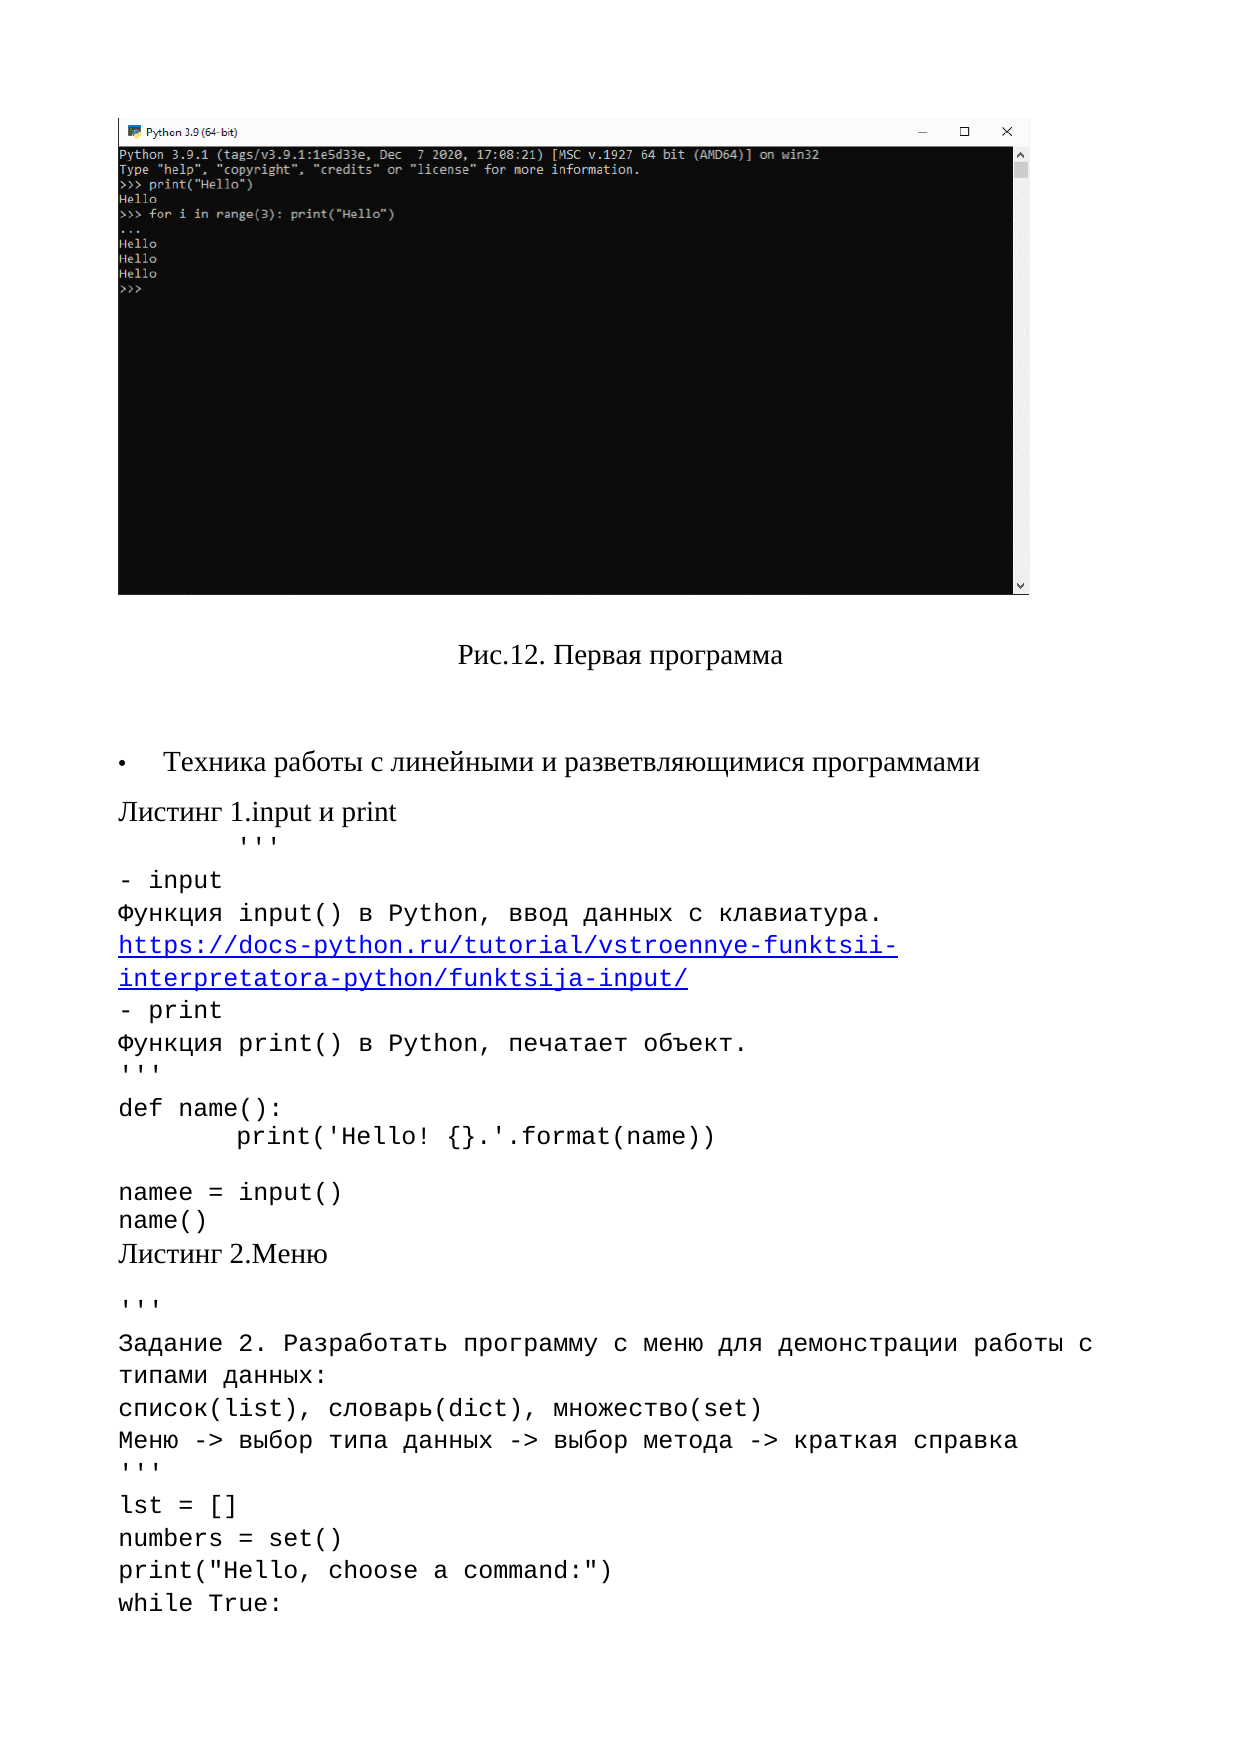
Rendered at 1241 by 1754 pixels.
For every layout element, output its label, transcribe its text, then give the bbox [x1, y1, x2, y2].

text ''' [118, 1461, 1122, 1489]
text Задание 2. Разработать программу с меню для демонстрации работы с типами данных: [118, 1331, 1122, 1391]
list Техника работы с линейными и разветвляющимися программами [118, 744, 1122, 777]
text lst = [] numbers = set() print("Hello, choose a command:") while True: [118, 1493, 1122, 1619]
text Рис.12. Первая программа [118, 637, 1122, 670]
text Листинг 2.Меню [118, 1236, 1122, 1270]
text - input [118, 868, 1122, 896]
text print('Hello! {}.'.format(name)) [118, 1123, 1122, 1152]
text name() [118, 1208, 1122, 1236]
text Функция input() в Python, ввод данных с клавиатура. [118, 900, 1122, 928]
text список(list), словарь(dict), множество(set) [118, 1396, 1122, 1424]
text def name(): [118, 1095, 1122, 1123]
text Функция print() в Python, печатает объект. [118, 1030, 1122, 1058]
text ''' [118, 1063, 1122, 1091]
text ''' [118, 828, 1122, 862]
text ''' [118, 1298, 1122, 1326]
text Меню -> выбор типа данных -> выбор метода -> краткая справка [118, 1428, 1122, 1456]
text - print [118, 998, 1122, 1026]
text namee = input() [118, 1180, 1122, 1208]
text Листинг 1.input и print [118, 794, 1122, 828]
text https://docs-python.ru/tutorial/vstroennye-funktsii-interpretatora-python/funktsija-input/ [118, 933, 1122, 993]
